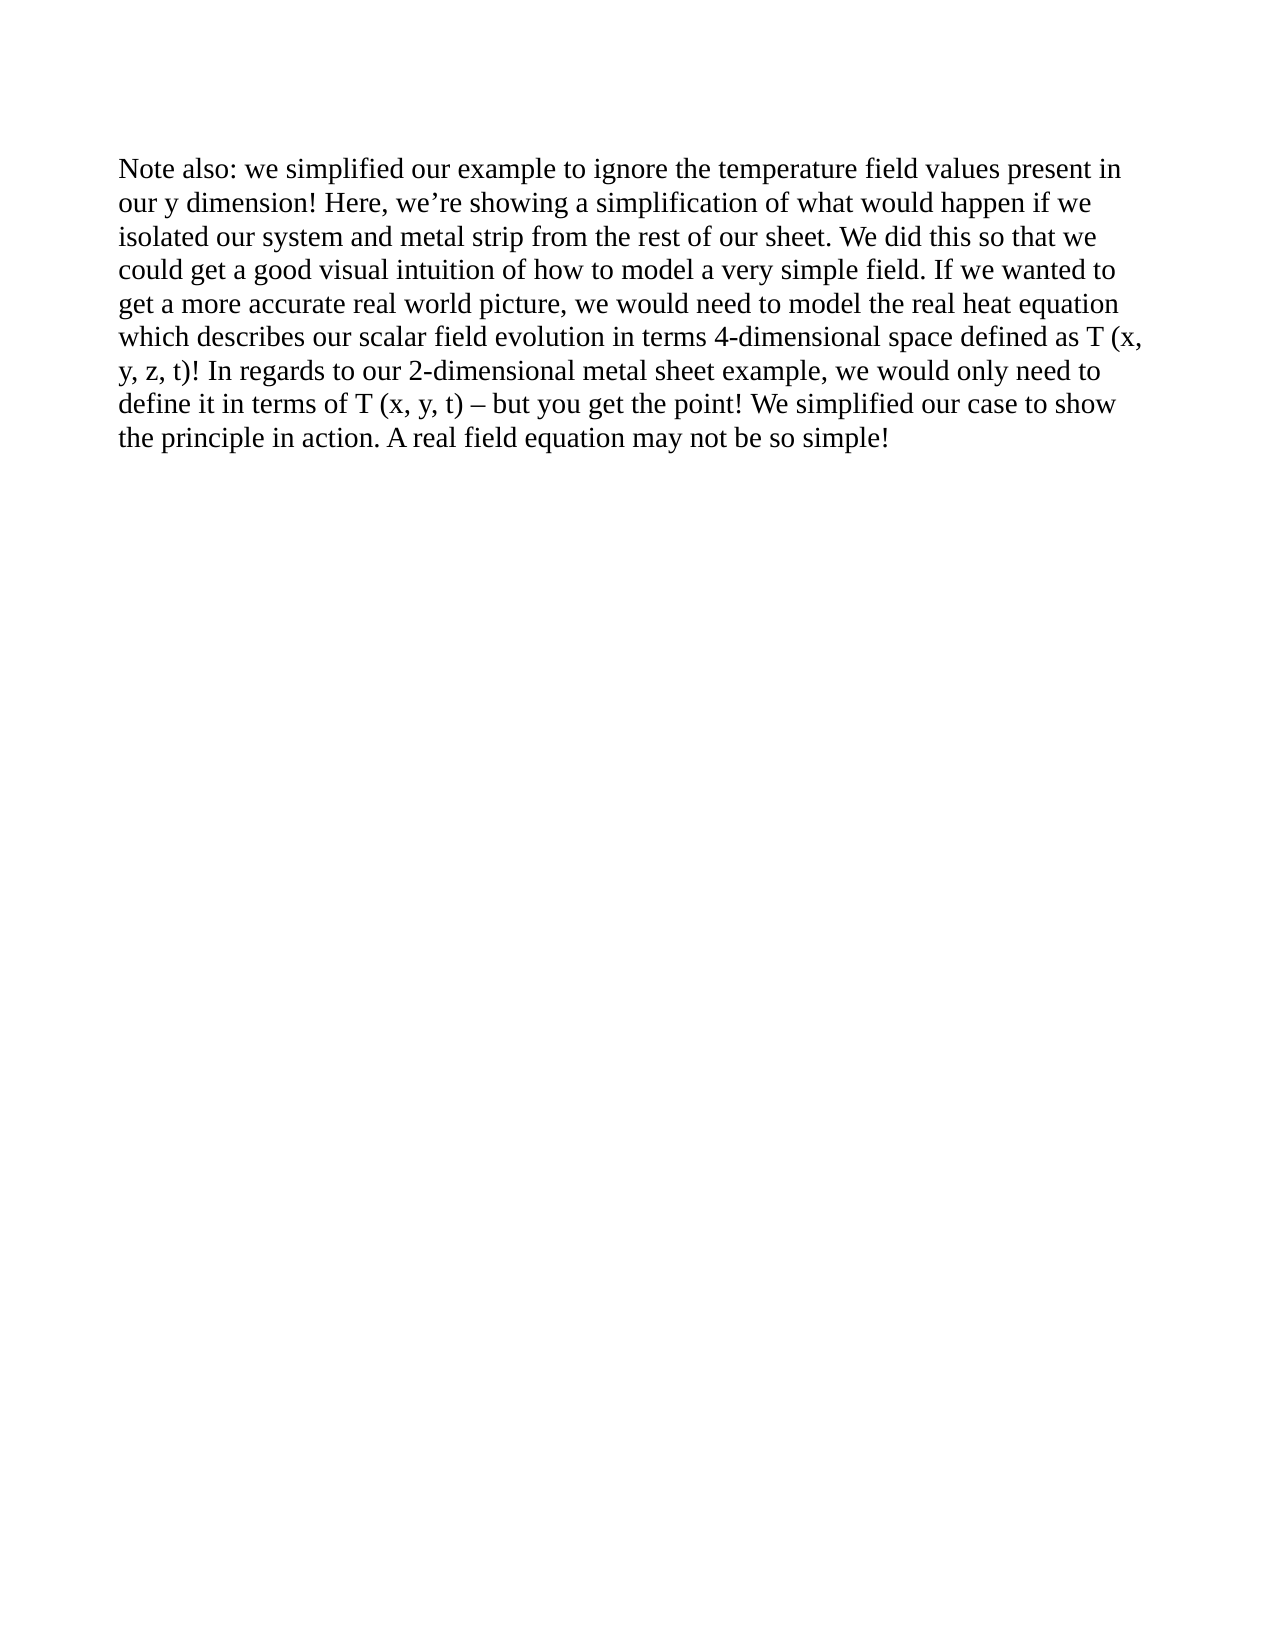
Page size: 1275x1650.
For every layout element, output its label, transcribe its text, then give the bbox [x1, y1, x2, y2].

text Note also: we simplified our example to ignore the temperature field values present in our y dimension! Here, we’re showing a simplification of what would happen if we isolated our system and metal strip from the rest of our sheet. We did this so that we could get a good visual intuition of how to model a very simple field. If we wanted to get a more accurate real world picture, we would need to model the real heat equation which describes our scalar field evolution in terms 4-dimensional space defined as T (x, y, z, t)! In regards to our 2-dimensional metal sheet example, we would only need to define it in terms of T (x, y, t) – but you get the point! We simplified our case to show the principle in action. A real field equation may not be so simple! [118, 152, 1157, 453]
